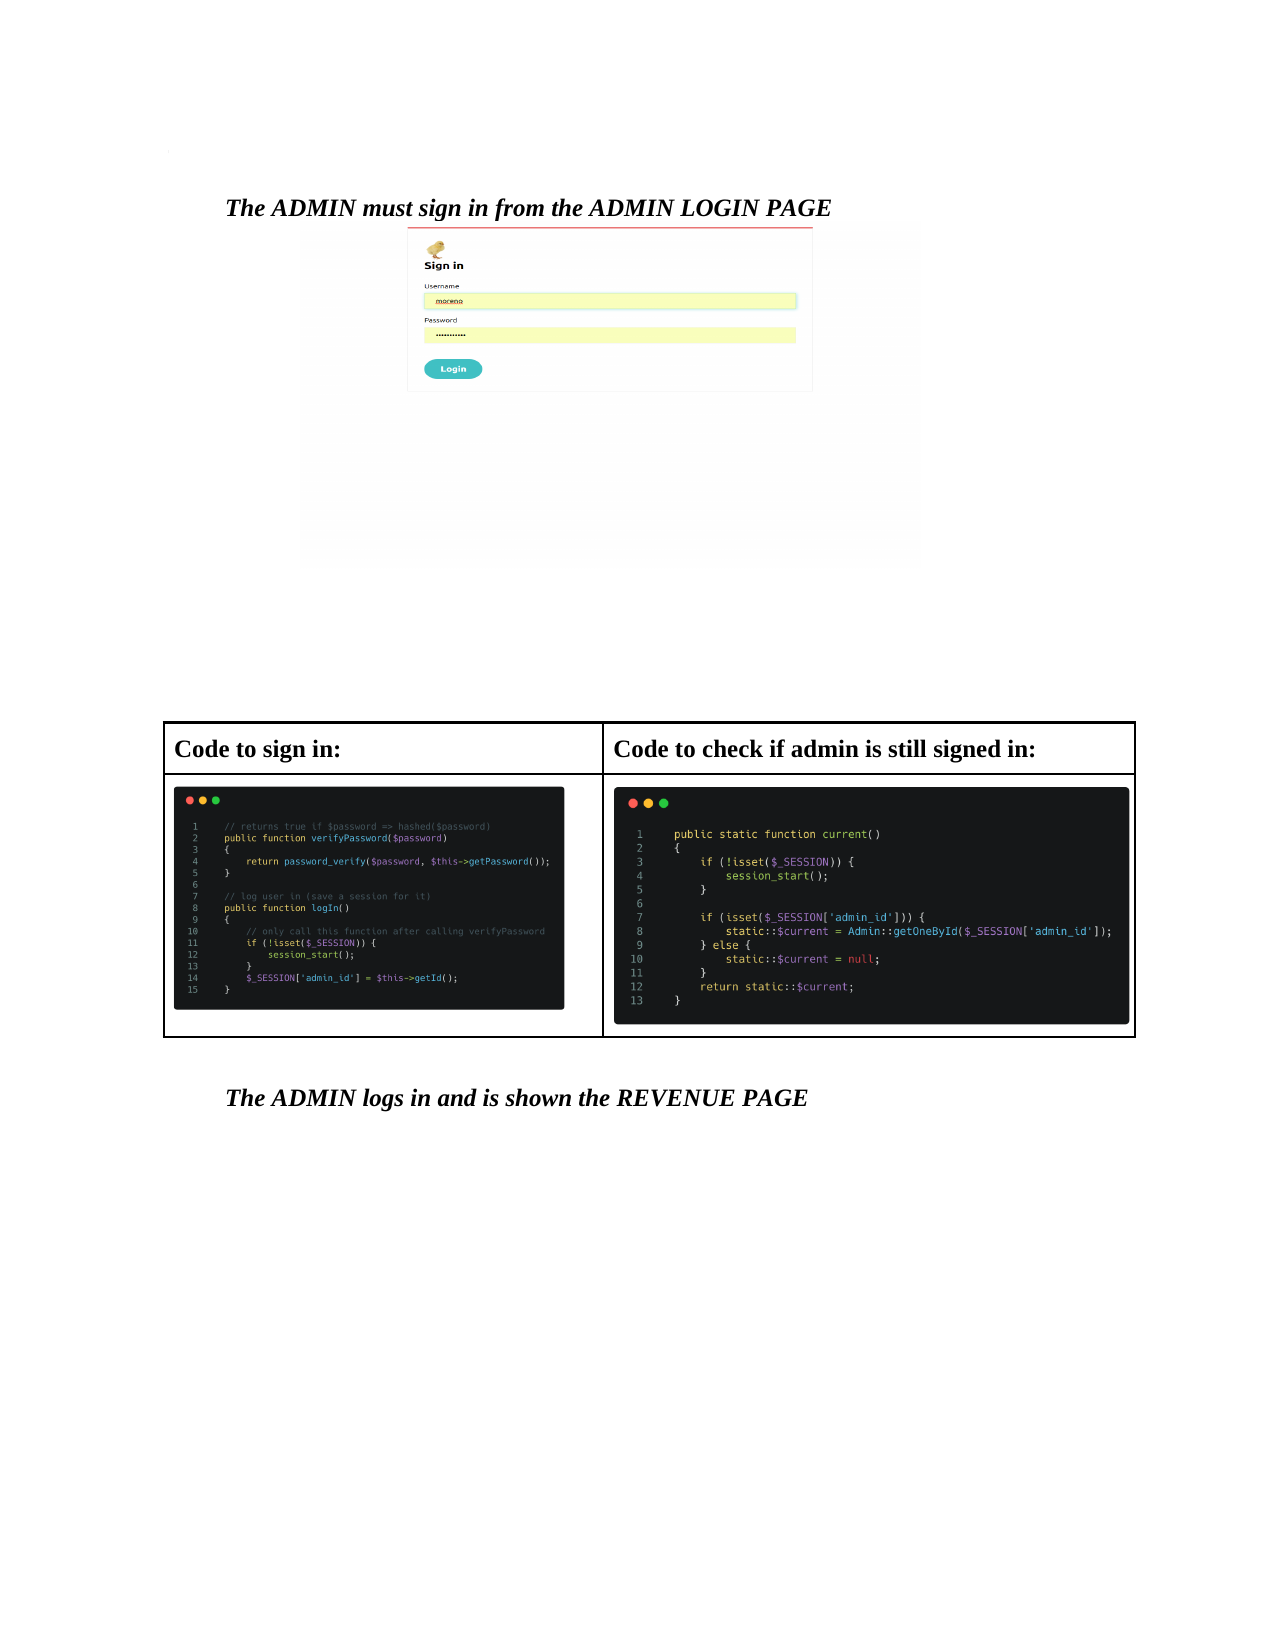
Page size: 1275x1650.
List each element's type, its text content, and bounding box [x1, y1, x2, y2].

picture [300, 221, 922, 569]
picture [613, 785, 1130, 1026]
text The ADMIN must sign in from the ADMIN LOGIN PAGE [225, 193, 1125, 568]
table_cell [165, 775, 602, 1036]
picture [173, 785, 565, 1011]
table_header Code to sign in: [165, 724, 602, 773]
text The ADMIN logs in and is shown the REVENUE PAGE [225, 1083, 1125, 1112]
table_cell [604, 775, 1134, 1036]
table_header Code to check if admin is still signed in: [604, 724, 1134, 773]
